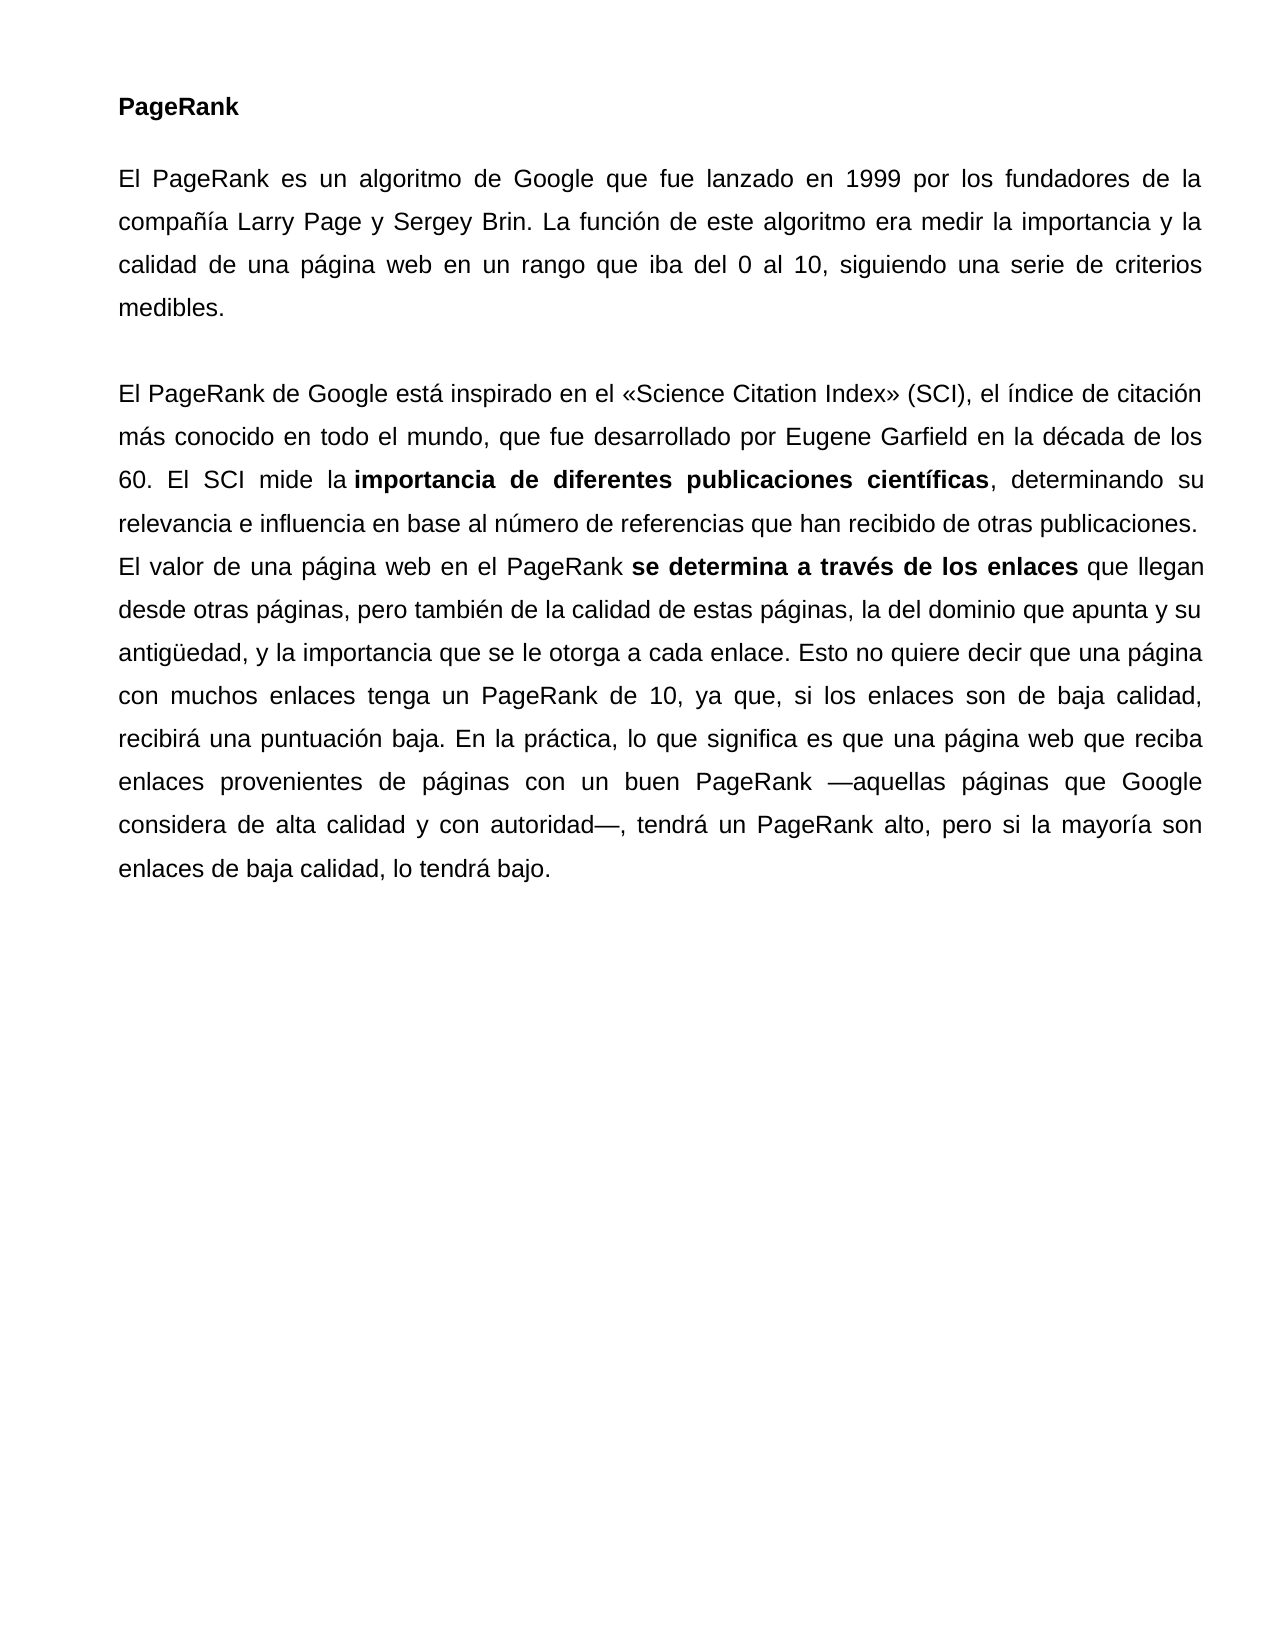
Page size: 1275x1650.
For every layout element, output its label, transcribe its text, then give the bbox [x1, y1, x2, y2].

text PageRank [118, 92, 1205, 121]
text El PageRank de Google está inspirado en el «Science Citation Index» (SCI), el índice de citación más conocido en todo el mundo, que fue desarrollado por Eugene Garfield en la década de los 60. El SCI mide la importancia de diferentes publicaciones científicas, determinando su relevancia e influencia en base al número de referencias que han recibido de otras publicaciones. [118, 379, 1205, 537]
text El PageRank es un algoritmo de Google que fue lanzado en 1999 por los fundadores de la compañía Larry Page y Sergey Brin. La función de este algoritmo era medir la importancia y la calidad de una página web en un rango que iba del 0 al 10, siguiendo una serie de criterios medibles. [118, 164, 1205, 322]
text El valor de una página web en el PageRank se determina a través de los enlaces que llegan desde otras páginas, pero también de la calidad de estas páginas, la del dominio que apunta y su antigüedad, y la importancia que se le otorga a cada enlace. Esto no quiere decir que una página con muchos enlaces tenga un PageRank de 10, ya que, si los enlaces son de baja calidad, recibirá una puntuación baja. En la práctica, lo que significa es que una página web que reciba enlaces provenientes de páginas con un buen PageRank —aquellas páginas que Google considera de alta calidad y con autoridad—, tendrá un PageRank alto, pero si la mayoría son enlaces de baja calidad, lo tendrá bajo. [118, 552, 1205, 882]
